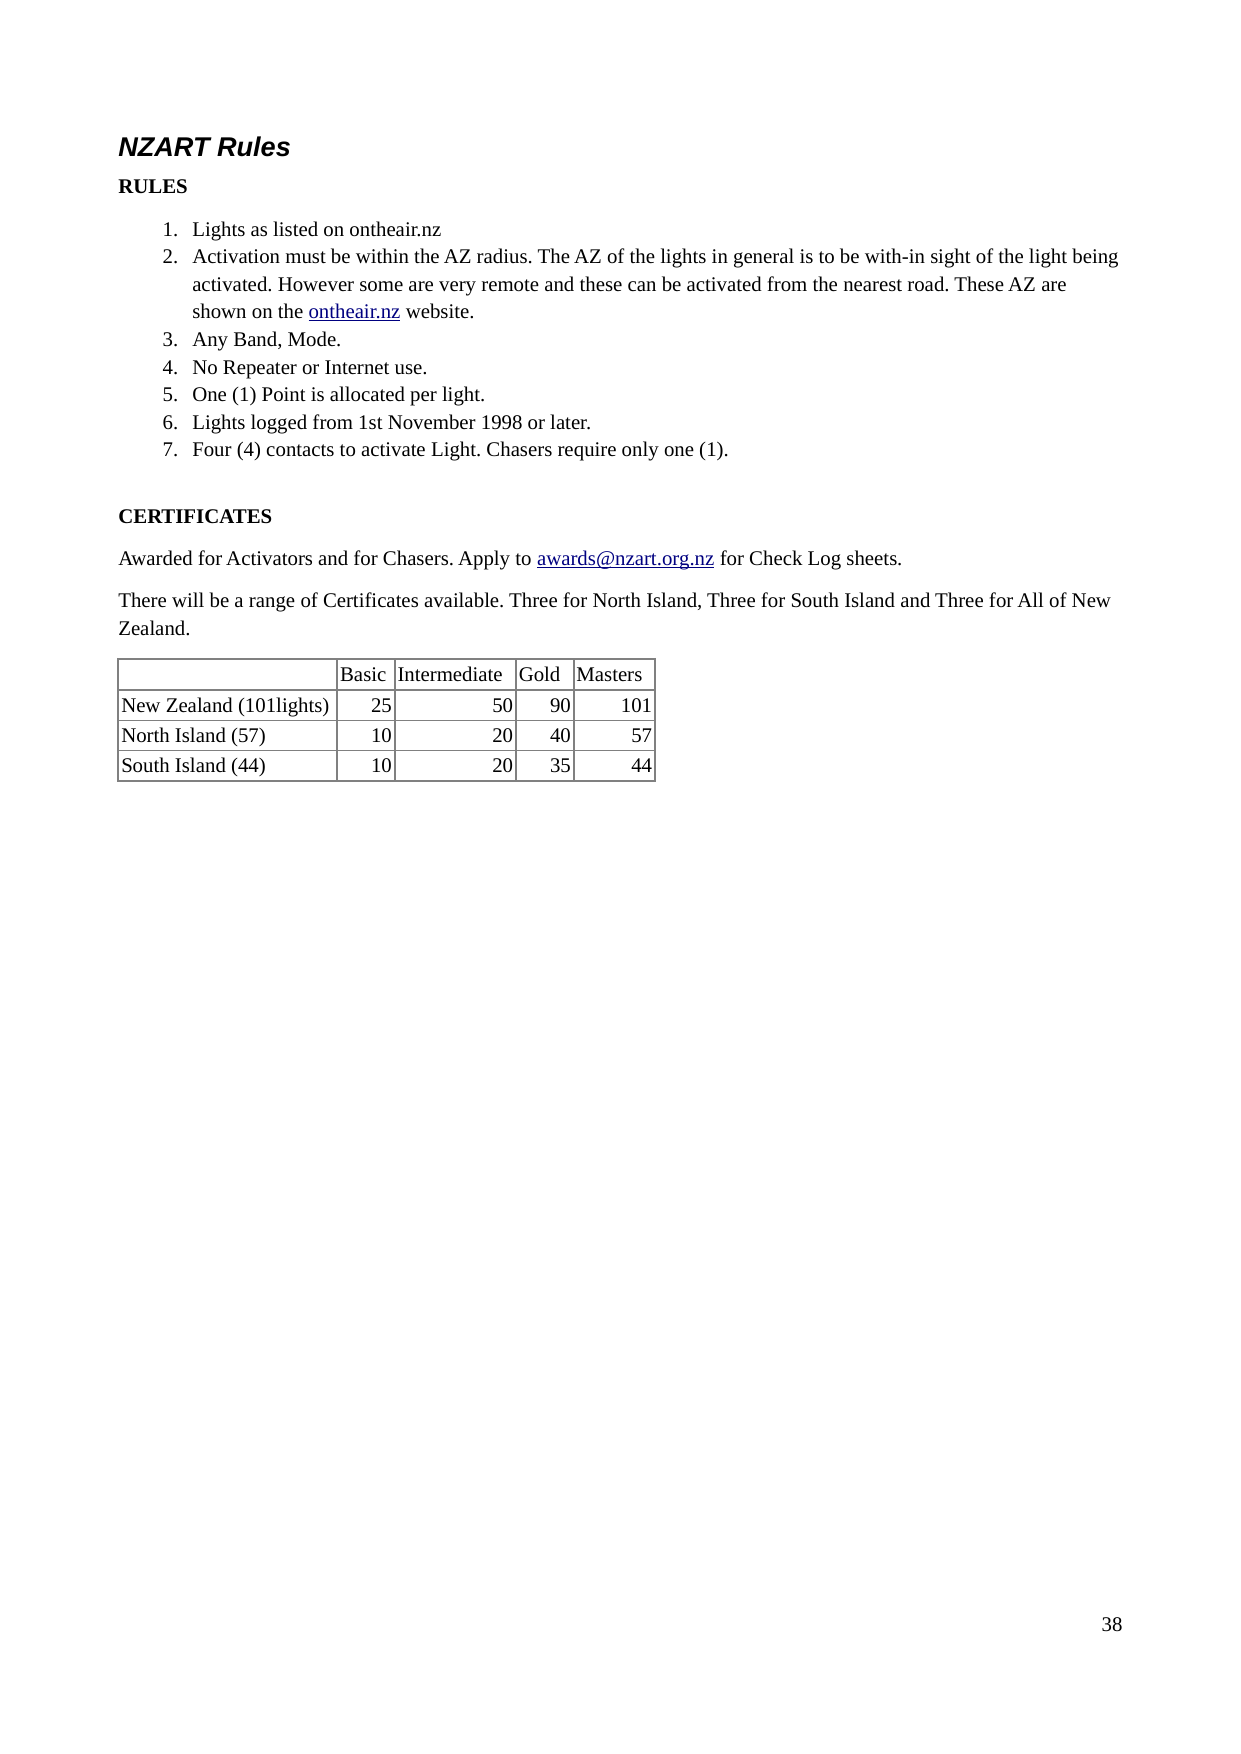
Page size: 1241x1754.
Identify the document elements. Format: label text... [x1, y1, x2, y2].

table_cell 44 [575, 751, 654, 780]
table_cell 35 [517, 751, 573, 780]
table_cell North Island (57) [119, 721, 336, 750]
table_cell 10 [338, 721, 394, 750]
list One (1) Point is allocated per light. [162, 382, 1122, 406]
list Any Band, Mode. [162, 327, 1122, 351]
table_header Gold [517, 660, 573, 689]
table_cell 10 [338, 751, 394, 780]
table_header Basic [338, 660, 394, 689]
table_cell 20 [396, 751, 515, 780]
list Activation must be within the AZ radius. The AZ of the lights in general is to be with-in sight of the light being activated. However some are very remote and these can be activated from the nearest road. These AZ are shown on the ontheair.nz website. [162, 244, 1122, 323]
list No Repeater or Internet use. [162, 354, 1122, 379]
table_cell 20 [396, 721, 515, 750]
table_header Intermediate [396, 660, 515, 689]
text CERTIFICATES [118, 504, 1122, 528]
table_header Masters [575, 660, 654, 689]
text Awarded for Activators and for Chasers. Apply to awards@nzart.org.nz for Check Log sheets. [118, 546, 1122, 570]
table_header [119, 660, 336, 689]
text RULES [118, 174, 1122, 198]
table_cell 101 [575, 691, 654, 719]
subtitle NZART Rules [118, 131, 1122, 162]
list Four (4) contacts to activate Light. Chasers require only one (1). [162, 437, 1122, 461]
table_cell South Island (44) [119, 751, 336, 780]
table_cell 57 [575, 721, 654, 750]
list Lights logged from 1st November 1998 or later. [162, 410, 1122, 434]
table_cell 50 [396, 691, 515, 719]
table_cell 90 [517, 691, 573, 719]
table_cell 25 [338, 691, 394, 719]
list Lights as listed on ontheair.nz [162, 217, 1122, 241]
table_cell 40 [517, 721, 573, 750]
table_cell New Zealand (101lights) [119, 691, 336, 719]
text There will be a range of Certificates available. Three for North Island, Three for South Island and Three for All of New Zealand. [118, 588, 1122, 640]
